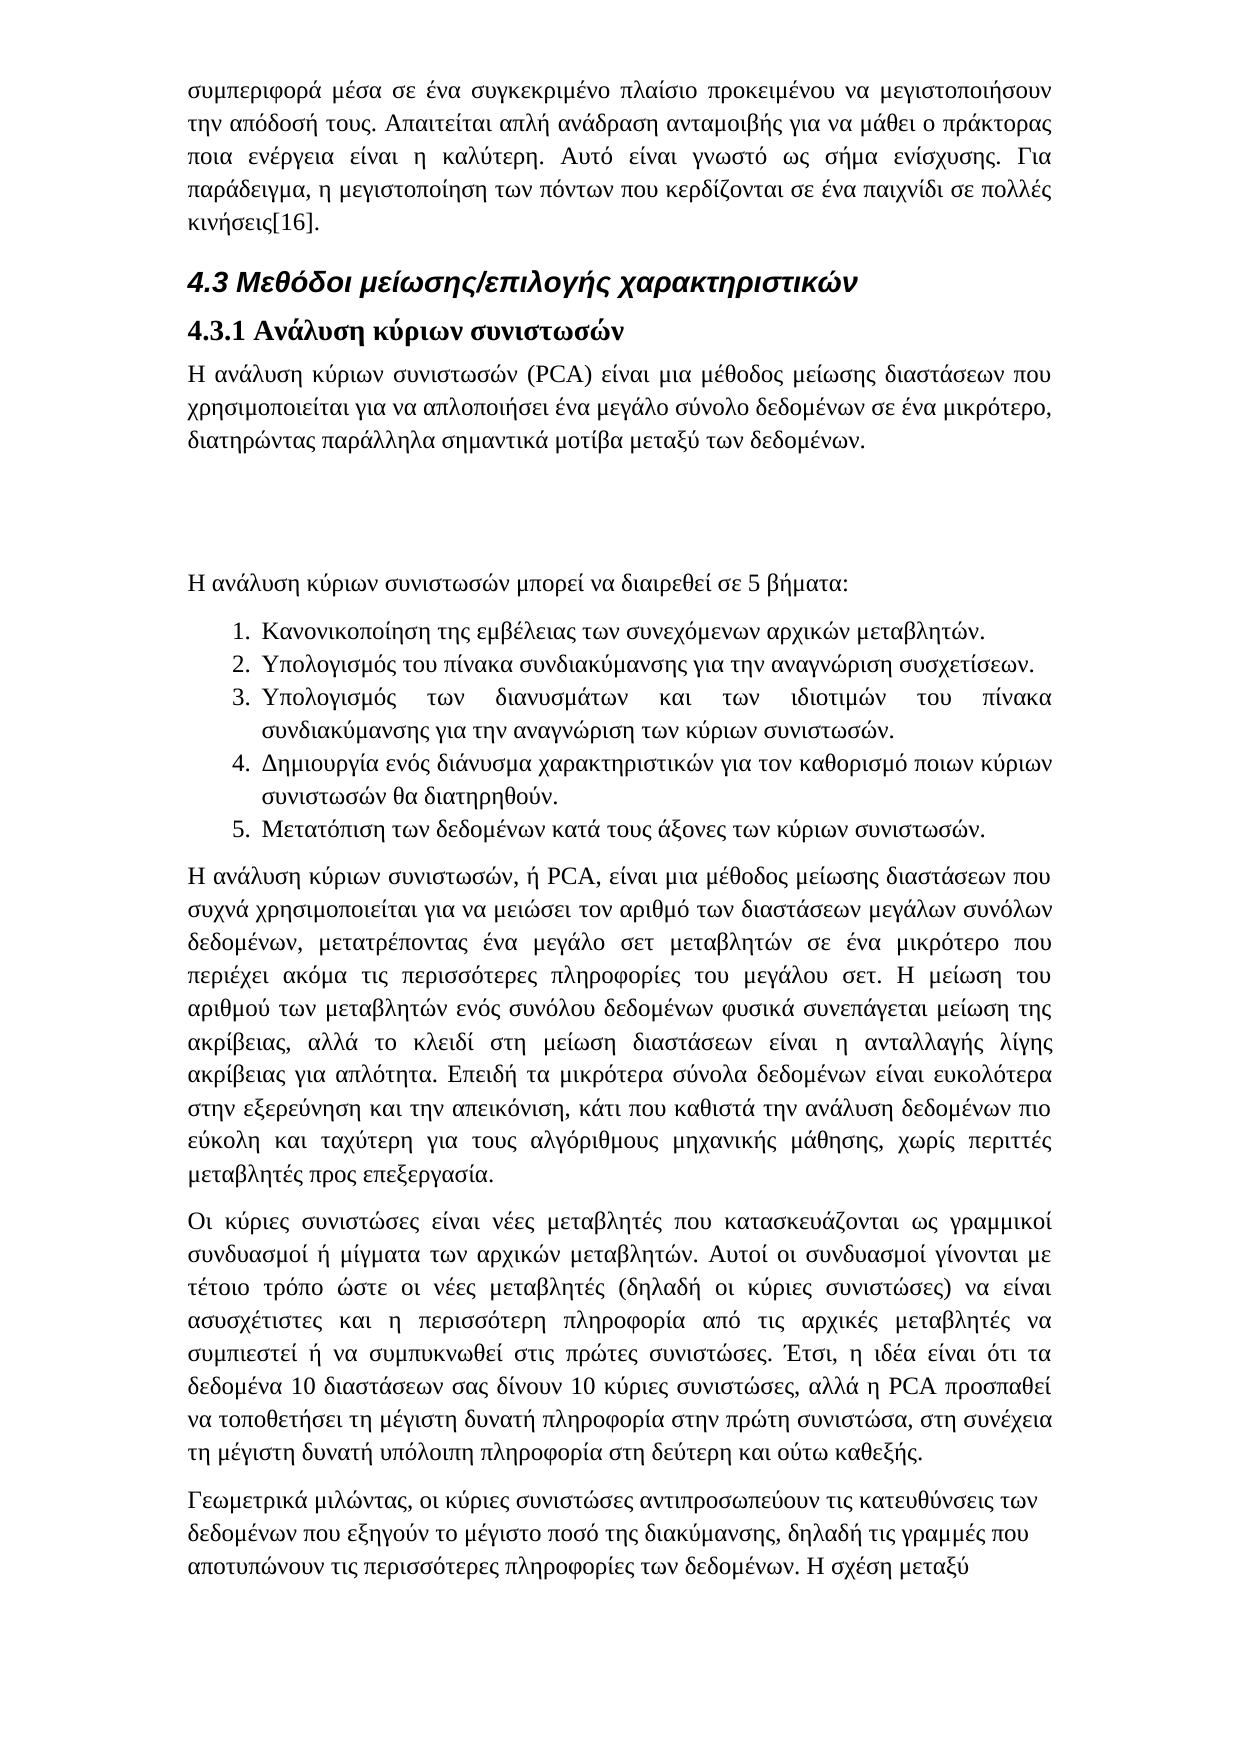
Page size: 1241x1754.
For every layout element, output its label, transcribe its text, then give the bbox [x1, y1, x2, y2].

list Δημιουργία ενός διάνυσμα χαρακτηριστικών για τον καθορισμό ποιων κύριων συνιστωσών θα διατηρηθούν. [232, 748, 1053, 809]
text Η ανάλυση κύριων συνιστωσών μπορεί να διαιρεθεί σε 5 βήματα: [187, 568, 1053, 597]
list Μετατόπιση των δεδομένων κατά τους άξονες των κύριων συνιστωσών. [232, 814, 1053, 843]
list Κανονικοποίηση της εμβέλειας των συνεχόμενων αρχικών μεταβλητών. [232, 616, 1053, 644]
text Η ανάλυση κύριων συνιστωσών (PCA) είναι μια μέθοδος μείωσης διαστάσεων που χρησιμοποιείται για να απλοποιήσει ένα μεγάλο σύνολο δεδομένων σε ένα μικρότερο, διατηρώντας παράλληλα σημαντικά μοτίβα μεταξύ των δεδομένων. [187, 359, 1053, 454]
text Γεωμετρικά μιλώντας, οι κύριες συνιστώσες αντιπροσωπεύουν τις κατευθύνσεις των δεδομένων που εξηγούν το μέγιστο ποσό της διακύμανσης, δηλαδή τις γραμμές που αποτυπώνουν τις περισσότερες πληροφορίες των δεδομένων. Η σχέση μεταξύ [187, 1485, 1053, 1580]
text Η ανάλυση κύριων συνιστωσών, ή PCA, είναι μια μέθοδος μείωσης διαστάσεων που συχνά χρησιμοποιείται για να μειώσει τον αριθμό των διαστάσεων μεγάλων συνόλων δεδομένων, μετατρέποντας ένα μεγάλο σετ μεταβλητών σε ένα μικρότερο που περιέχει ακόμα τις περισσότερες πληροφορίες του μεγάλου σετ. Η μείωση του αριθμού των μεταβλητών ενός συνόλου δεδομένων φυσικά συνεπάγεται μείωση της ακρίβειας, αλλά το κλειδί στη μείωση διαστάσεων είναι η ανταλλαγής λίγης ακρίβειας για απλότητα. Επειδή τα μικρότερα σύνολα δεδομένων είναι ευκολότερα στην εξερεύνηση και την απεικόνιση, κάτι που καθιστά την ανάλυση δεδομένων πιο εύκολη και ταχύτερη για τους αλγόριθμους μηχανικής μάθησης, χωρίς περιττές μεταβλητές προς επεξεργασία. [187, 861, 1053, 1187]
text συμπεριφορά μέσα σε ένα συγκεκριμένο πλαίσιο προκειμένου να μεγιστοποιήσουν την απόδοσή τους. Απαιτείται απλή ανάδραση ανταμοιβής για να μάθει ο πράκτορας ποια ενέργεια είναι η καλύτερη. Αυτό είναι γνωστό ως σήμα ενίσχυσης. Για παράδειγμα, η μεγιστοποίηση των πόντων που κερδίζονται σε ένα παιχνίδι σε πολλές κινήσεις[16]. [187, 75, 1053, 236]
subtitle 4.3.1 Ανάλυση κύριων συνιστωσών [187, 313, 1053, 347]
text Οι κύριες συνιστώσες είναι νέες μεταβλητές που κατασκευάζονται ως γραμμικοί συνδυασμοί ή μίγματα των αρχικών μεταβλητών. Αυτοί οι συνδυασμοί γίνονται με τέτοιο τρόπο ώστε οι νέες μεταβλητές (δηλαδή οι κύριες συνιστώσες) να είναι ασυσχέτιστες και η περισσότερη πληροφορία από τις αρχικές μεταβλητές να συμπιεστεί ή να συμπυκνωθεί στις πρώτες συνιστώσες. Έτσι, η ιδέα είναι ότι τα δεδομένα 10 διαστάσεων σας δίνουν 10 κύριες συνιστώσες, αλλά η PCA προσπαθεί να τοποθετήσει τη μέγιστη δυνατή πληροφορία στην πρώτη συνιστώσα, στη συνέχεια τη μέγιστη δυνατή υπόλοιπη πληροφορία στη δεύτερη και ούτω καθεξής. [187, 1206, 1053, 1466]
list Υπολογισμός του πίνακα συνδιακύμανσης για την αναγνώριση συσχετίσεων. [232, 649, 1053, 677]
list Υπολογισμός των διανυσμάτων και των ιδιοτιμών του πίνακα συνδιακύμανσης για την αναγνώριση των κύριων συνιστωσών. [232, 682, 1053, 743]
subtitle 4.3 Μεθόδοι μείωσης/επιλογής χαρακτηριστικών [187, 265, 1053, 299]
